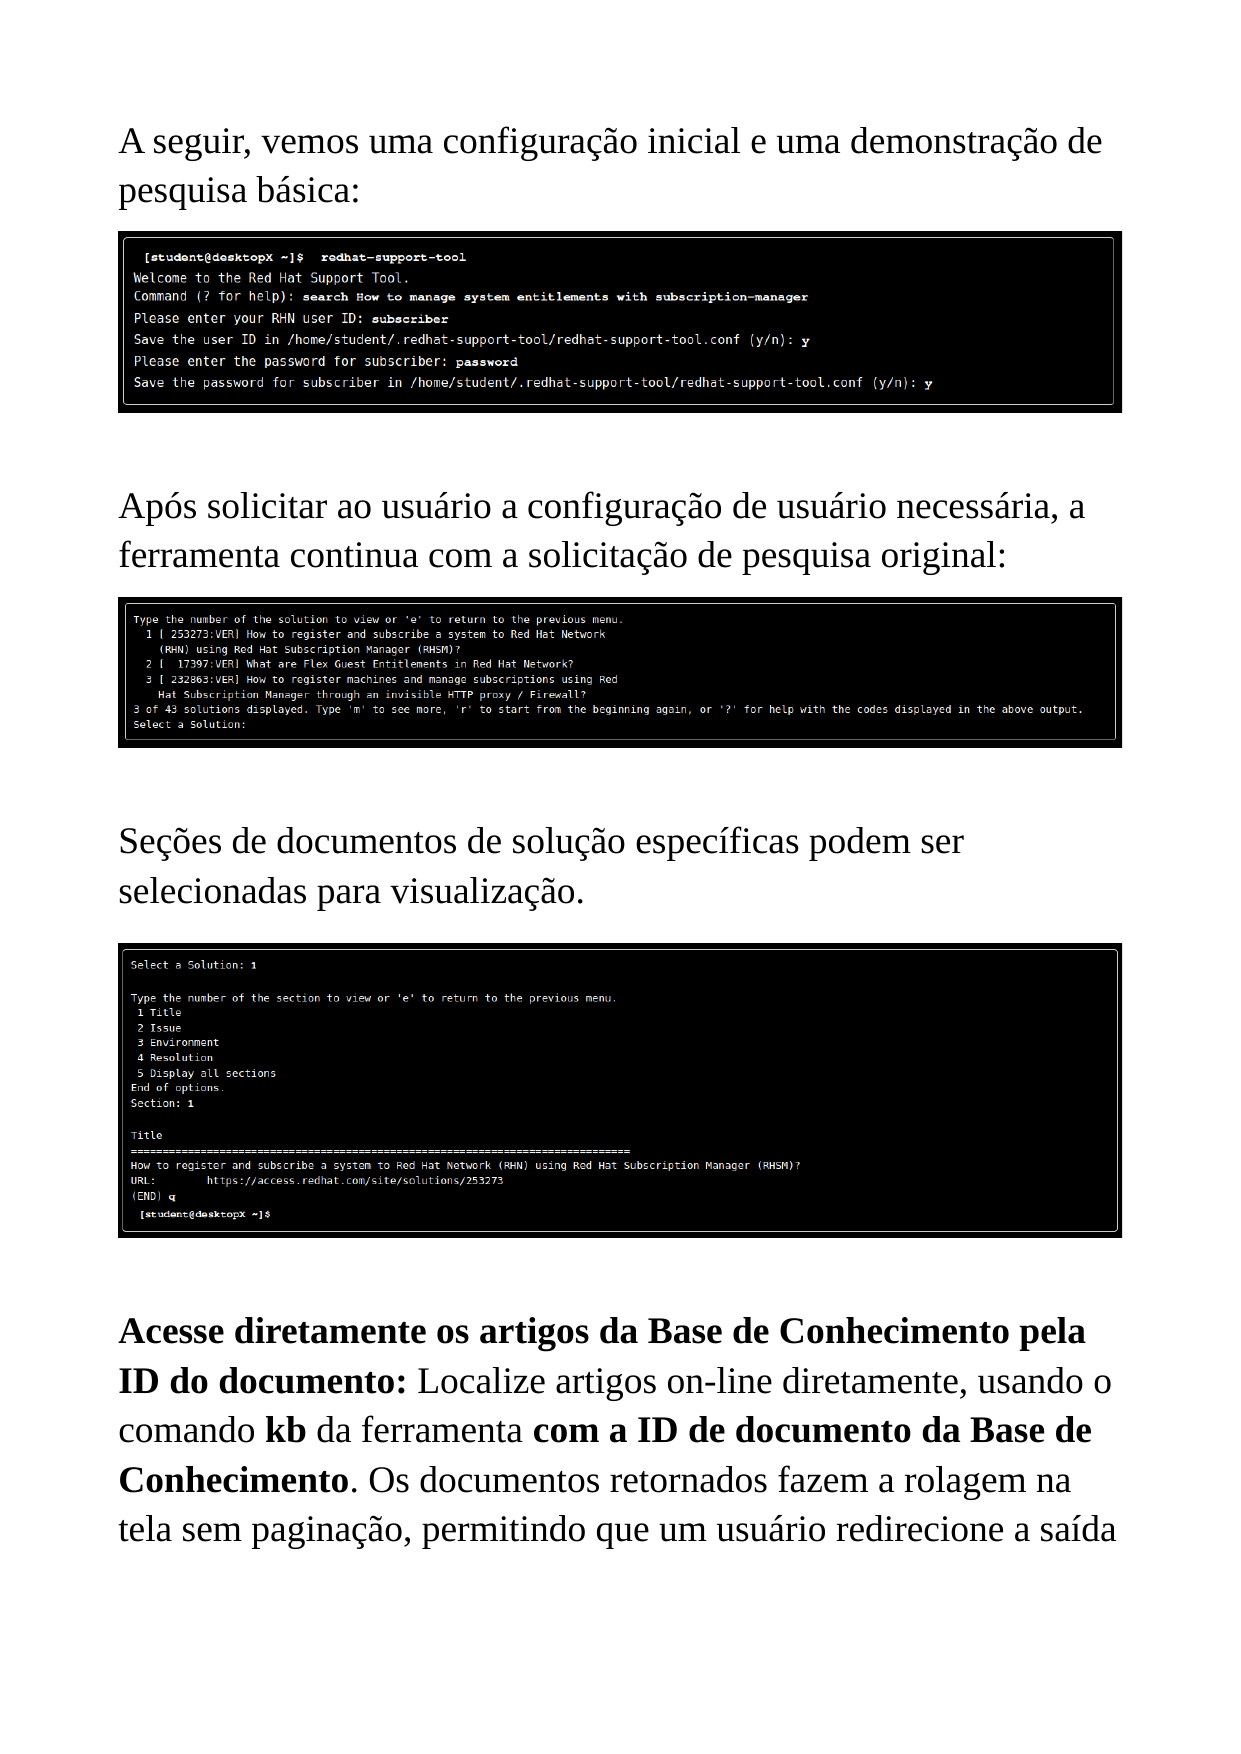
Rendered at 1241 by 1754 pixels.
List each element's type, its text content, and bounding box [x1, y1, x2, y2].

picture [118, 943, 1123, 1238]
picture [118, 597, 1123, 748]
text Após solicitar ao usuário a configuração de usuário necessária, a ferramenta continua com a solicitação de pesquisa original: [118, 483, 1122, 576]
text Seções de documentos de solução específicas podem ser selecionadas para visualização. [118, 818, 1122, 911]
text Acesse diretamente os artigos da Base de Conhecimento pela ID do documento: Localize artigos on-line diretamente, usando o comando kb da ferramenta com a ID de documento da Base de Conhecimento. Os documentos retornados fazem a rolagem na tela sem paginação, permitindo que um usuário redirecione a saída [118, 1308, 1122, 1550]
picture [118, 231, 1123, 413]
text A seguir, vemos uma configuração inicial e uma demonstração de pesquisa básica: [118, 118, 1122, 211]
